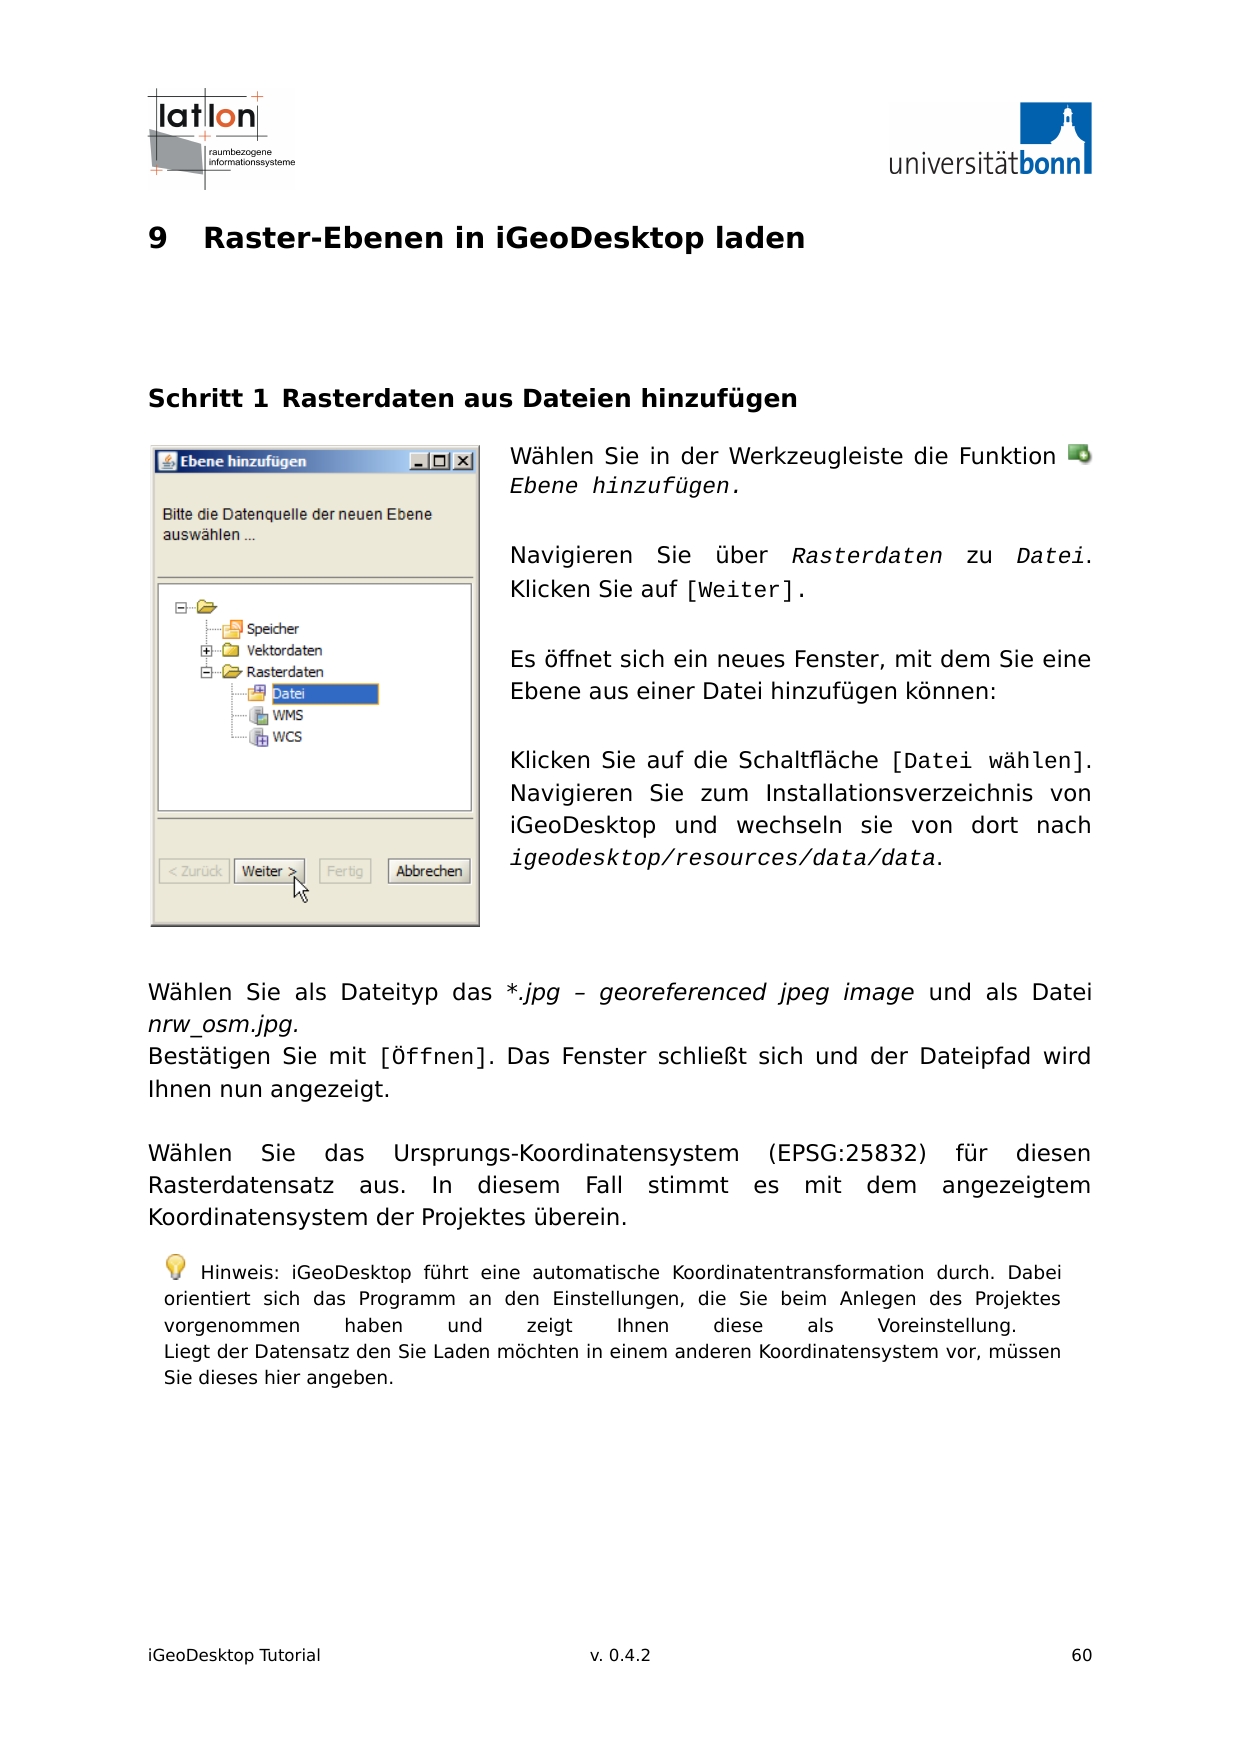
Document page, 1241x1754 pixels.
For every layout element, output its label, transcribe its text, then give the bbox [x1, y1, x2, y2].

text Hinweis: iGeoDesktop führt eine automatische Koordinaten­trans­formation durch. Dabei orientiert sich das Programm an den Einstellungen, die Sie beim Anlegen des Projektes vorgenommen haben und zeigt Ihnen diese als Voreinstellung. Liegt der Datensatz den Sie Laden möchten in einem anderen Koordinatensystem vor, müssen Sie dieses hier angeben. [164, 1254, 1062, 1389]
text Navigieren Sie über Rasterdaten zu Datei. Klicken Sie auf [Weiter]. [480, 543, 1092, 604]
picture [150, 445, 480, 927]
picture [889, 102, 1093, 174]
text Wählen Sie als Dateityp das *.jpg – georeferenced jpeg image und als Datei nrw_osm.jpg. Bestätigen Sie mit [Öffnen]. Das Fenster schließt sich und der Dateipfad wird Ihnen nun angezeigt. Wählen Sie das Ursprungs-Koordinatensystem (EPSG:25832) für diesen Rasterdatensatz aus. In diesem Fall stimmt es mit dem angezeigtem Koordinatensystem der Projektes überein. [148, 915, 1092, 1231]
picture [147, 88, 295, 190]
subtitle Rasterdaten aus Dateien hinzufügen [148, 384, 1092, 413]
subtitle Raster-Ebenen in iGeoDesktop laden [148, 221, 1092, 255]
text Klicken Sie auf die Schaltfläche [Datei wählen]. Navigieren Sie zum Installationsverzeichnis von iGeoDesktop und wechseln sie von dort nach igeodesktop/resources/data/data. [480, 747, 1092, 873]
text Wählen Sie in der Werkzeugleiste die Funktion Ebene hinzufügen. [148, 443, 1092, 501]
picture [163, 1254, 189, 1280]
text Es öffnet sich ein neues Fenster, mit dem Sie eine Ebene aus einer Datei hinzufügen können: [480, 646, 1092, 705]
picture [1067, 444, 1093, 465]
